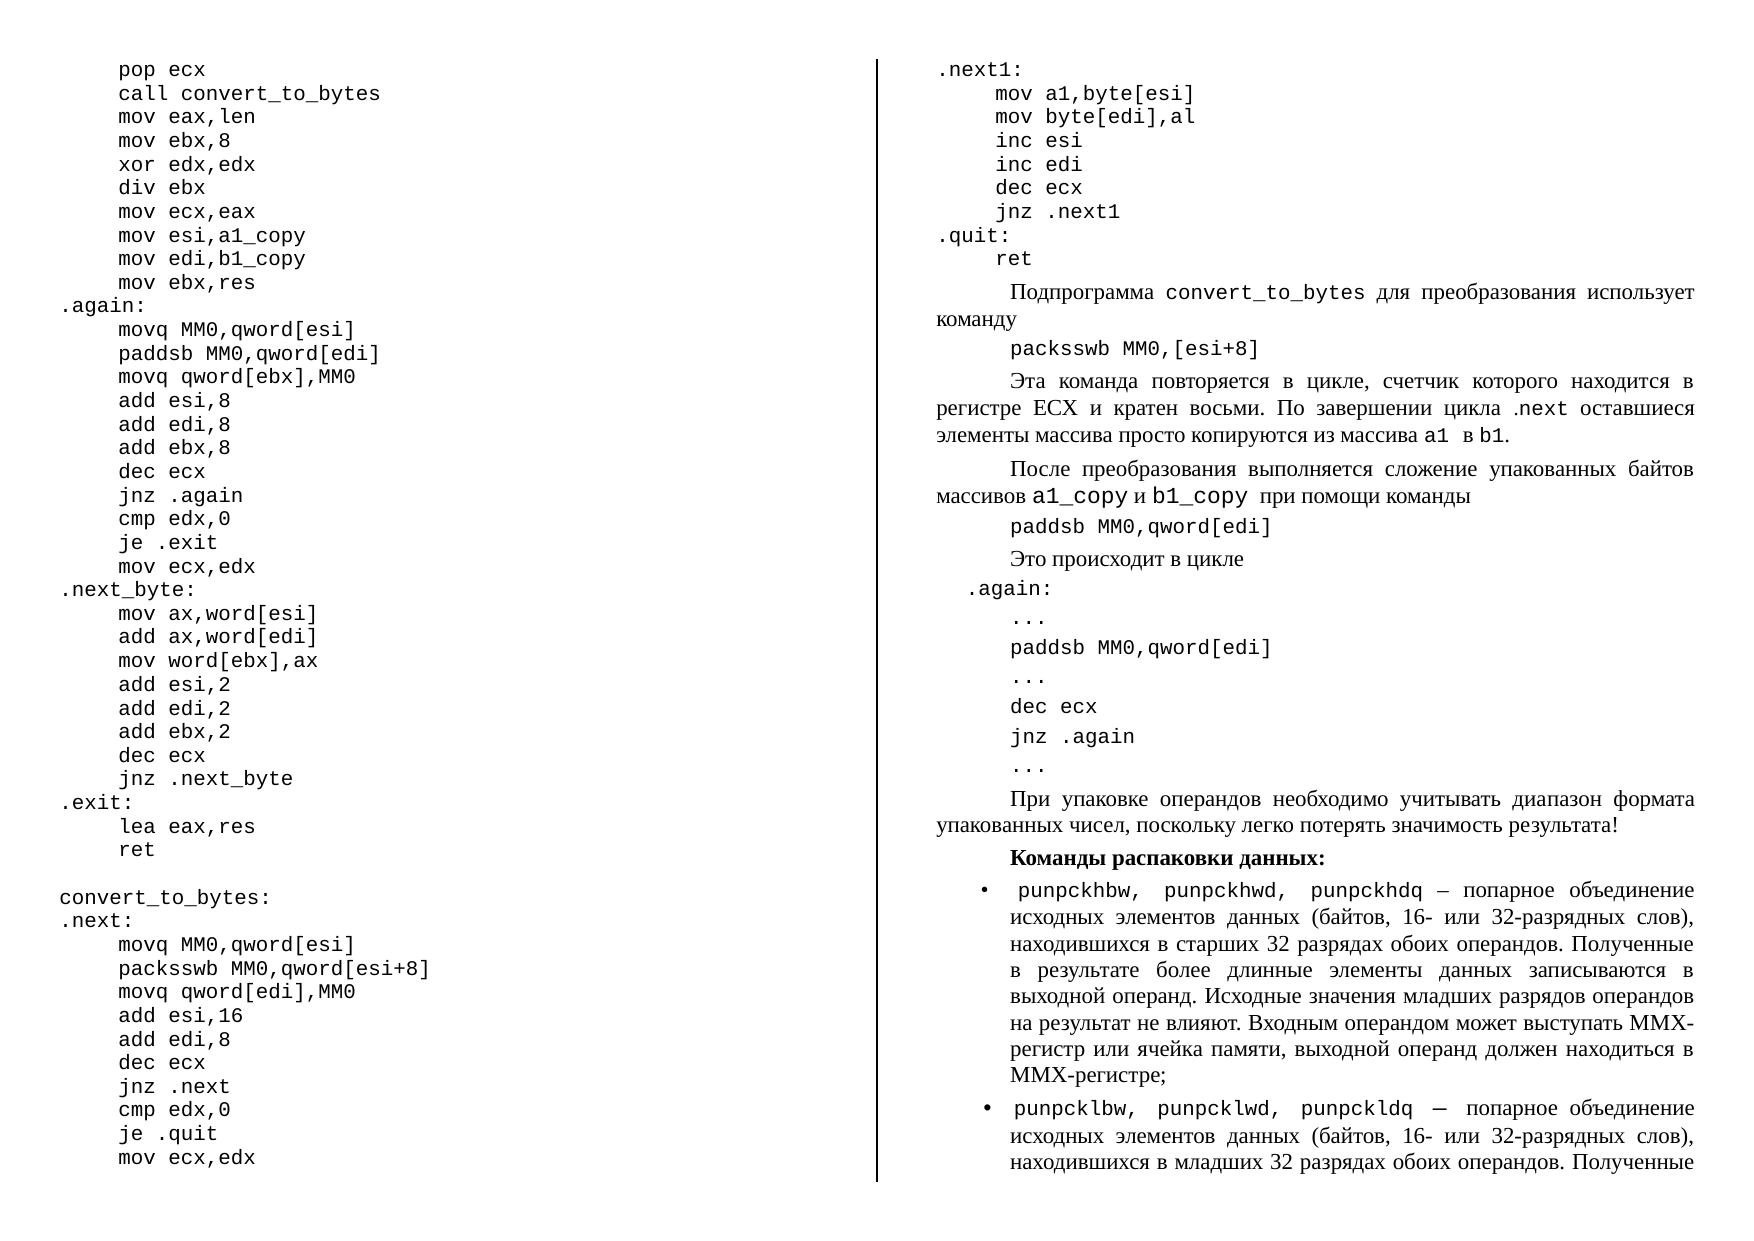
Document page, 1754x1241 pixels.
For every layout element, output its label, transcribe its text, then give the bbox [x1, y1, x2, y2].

text paddsb ММ0,qword[edi] [936, 516, 1695, 539]
text ... [936, 607, 1695, 631]
text После преобразования выполняется сложение упакованных байтов массивов a1_copy и b1_copy при помощи команды [936, 455, 1695, 510]
text paddsb MM0,qword[edi] [59, 343, 818, 366]
text .again: [59, 296, 818, 319]
text .quit: [936, 224, 1695, 248]
text je .quit [59, 1123, 818, 1147]
text mov edi,b1_copy [59, 248, 818, 272]
text paddsb ММ0,qword[edi] [936, 637, 1695, 661]
text add edi,2 [59, 697, 818, 721]
text add ebx,8 [59, 437, 818, 461]
text .next_byte: [59, 579, 818, 603]
text mov ecx,edx [59, 1147, 818, 1170]
text jnz .next [59, 1076, 818, 1099]
text dec ecx [59, 1052, 818, 1076]
text mov eax,len [59, 106, 818, 130]
text add esi,8 [59, 390, 818, 414]
text .next: [59, 910, 818, 934]
text convert_to_bytes: [59, 887, 818, 910]
text mov ax,word[esi] [59, 603, 818, 627]
text .next1: [936, 59, 1695, 83]
text add ebx,2 [59, 721, 818, 745]
text jnz .again [59, 485, 818, 508]
text inc esi [936, 130, 1695, 154]
text Подпрограмма convert_to_bytes для преобразования использует команду [936, 278, 1695, 332]
text mov byte[edi],al [936, 106, 1695, 130]
text mov ebx,8 [59, 130, 818, 154]
text Команды распаковки данных: [936, 843, 1695, 870]
text mov ecx,edx [59, 556, 818, 579]
text ret [59, 839, 818, 863]
text dec ecx [59, 461, 818, 485]
text je .exit [59, 532, 818, 556]
text dec ecx [936, 177, 1695, 201]
text При упаковке операндов необходимо учитывать диа­пазон формата упакованных чисел, поскольку легко потерять значимость ре­зультата! [936, 785, 1695, 838]
text .again: [936, 578, 1695, 601]
text add edi,8 [59, 414, 818, 437]
text packsswb MM0,qword[esi+8] [59, 958, 818, 981]
text ... [936, 755, 1695, 779]
text add esi,16 [59, 1005, 818, 1028]
text ret [936, 248, 1695, 272]
text packsswb ММ0,[esi+8] [936, 338, 1695, 361]
text lea eax,res [59, 816, 818, 839]
text dec ecx [59, 745, 818, 768]
text movq MM0,qword[esi] [59, 934, 818, 958]
text cmp edx,0 [59, 1099, 818, 1123]
text jnz .next_byte [59, 768, 818, 792]
text Это происходит в цикле [936, 546, 1695, 572]
text ... [936, 667, 1695, 690]
text add ax,word[edi] [59, 627, 818, 650]
text jnz .again [936, 726, 1695, 749]
text jnz .next1 [936, 201, 1695, 224]
text add esi,2 [59, 674, 818, 697]
text add edi,8 [59, 1028, 818, 1052]
text dec ecx [936, 696, 1695, 720]
text mov esi,a1_copy [59, 224, 818, 248]
text movq MM0,qword[esi] [59, 319, 818, 343]
text mov a1,byte[esi] [936, 83, 1695, 106]
text Эта команда повторяется в цикле, счетчик которого находится в регистре ЕСХ и кратен восьми. По завершении цикла .next оставшиеся элементы массива просто копируют­ся из массива a1 в b1. [936, 367, 1695, 449]
text movq qword[ebx],MM0 [59, 366, 818, 390]
text mov ebx,res [59, 272, 818, 296]
text mov ecx,eax [59, 201, 818, 224]
text div ebx [59, 177, 818, 201]
text cmp edx,0 [59, 508, 818, 532]
text xor edx,edx [59, 154, 818, 177]
text .exit: [59, 792, 818, 816]
text call convert_to_bytes [59, 83, 818, 106]
text movq qword[edi],MM0 [59, 981, 818, 1005]
text inc edi [936, 154, 1695, 177]
text mov word[ebx],ax [59, 650, 818, 674]
text • punpcklbw, punpcklwd, punpckldq — попарное объединение исходных элементов данных (байтов, 16- или 32-разрядных слов), находившихся в младших 32 разрядах обоих операндов. Полученные [980, 1094, 1695, 1175]
text • punpckhbw, punpckhwd, punpckhdq – попарное объединение исходных элементов данных (байтов, 16- или 32-разрядных слов), находившихся в старших 32 разрядах обоих операндов. Полученные в результате более длинные элементы данных записываются в выходной операнд. Исходные значения младших разрядов операндов на результат не влияют. Входным операндом может выступать ММХ-регистр или ячейка памяти, выходной операнд должен находиться в ММХ-регистре; [980, 876, 1695, 1088]
text pop ecx [59, 59, 818, 83]
